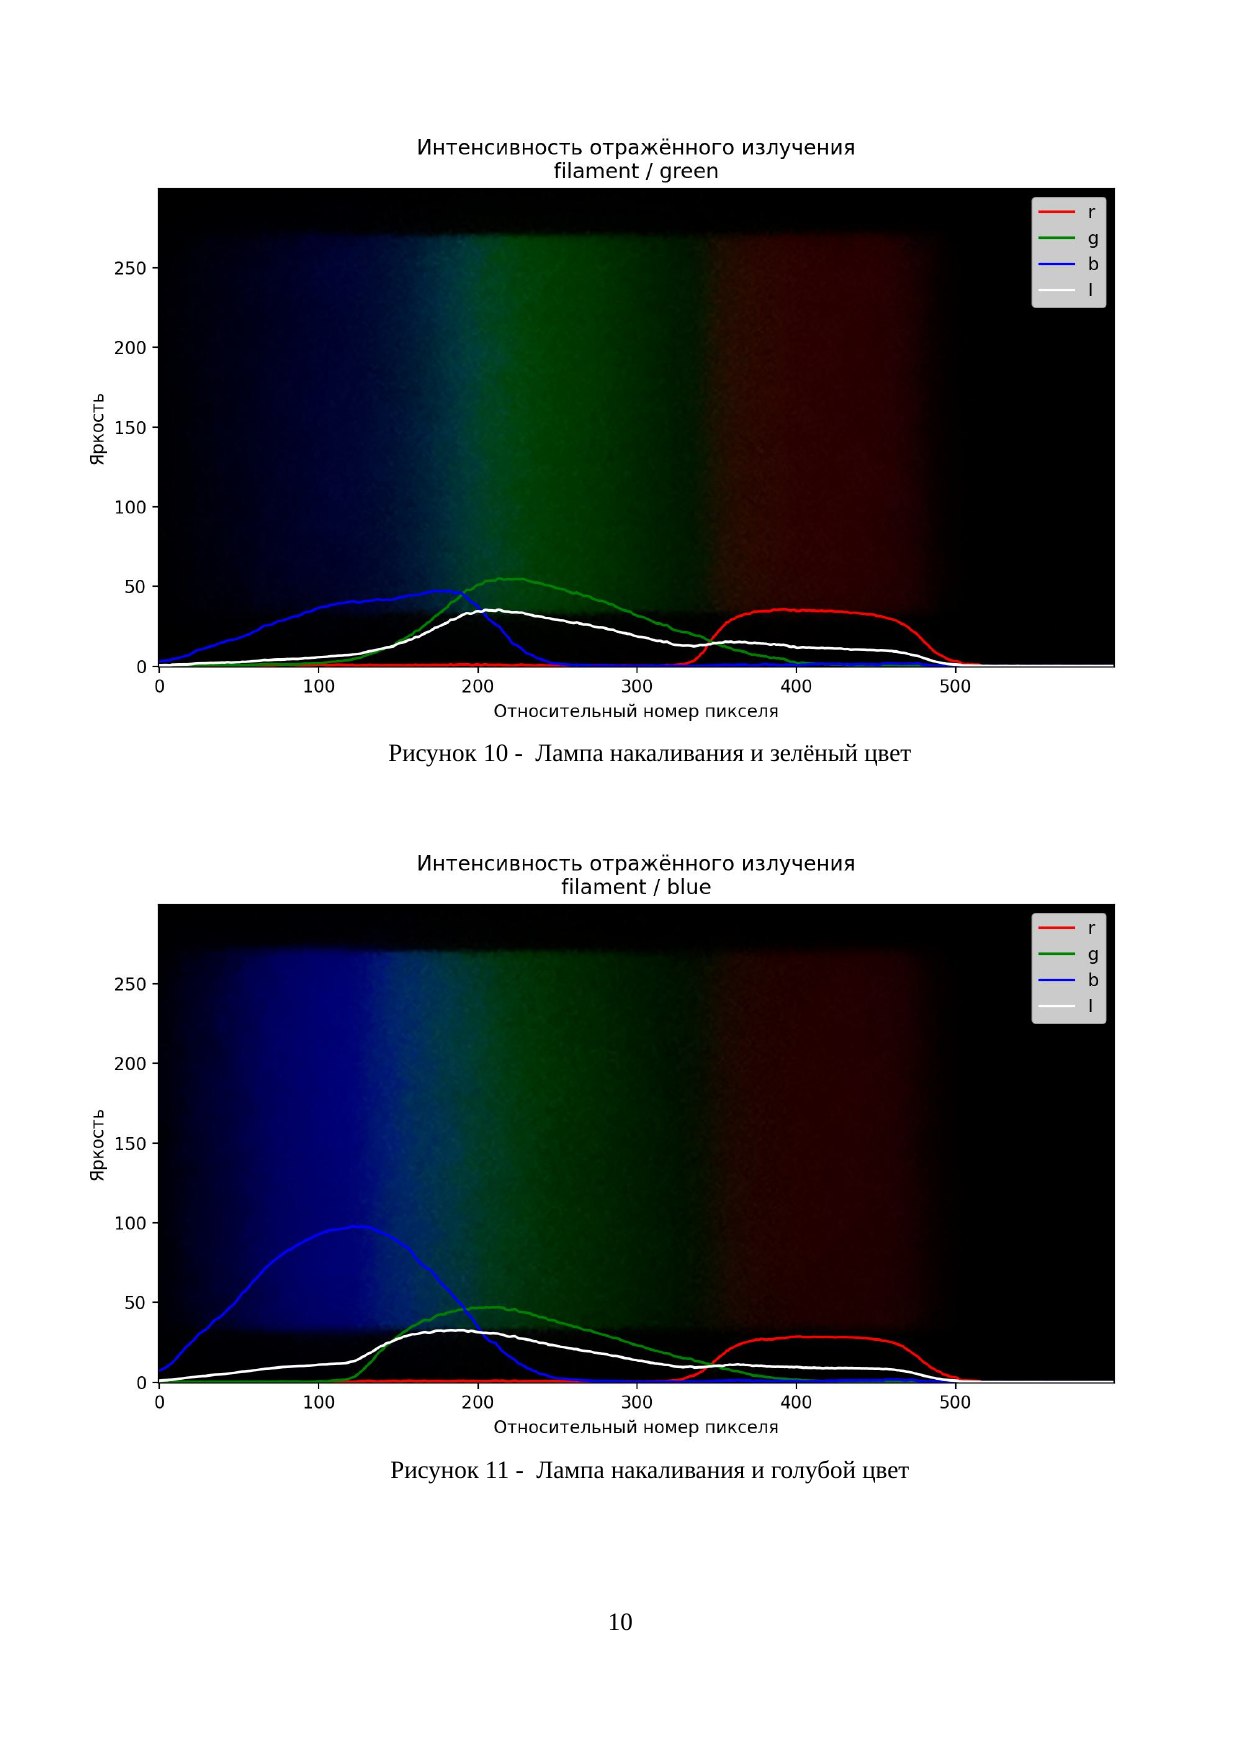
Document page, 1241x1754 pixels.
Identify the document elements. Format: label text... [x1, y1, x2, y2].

text Рисунок 10 - Лампа накаливания и зелёный цвет [177, 735, 1122, 767]
picture [0, 114, 1241, 735]
picture [0, 830, 1241, 1451]
text Рисунок 11 - Лампа накаливания и голубой цвет [177, 1451, 1122, 1484]
